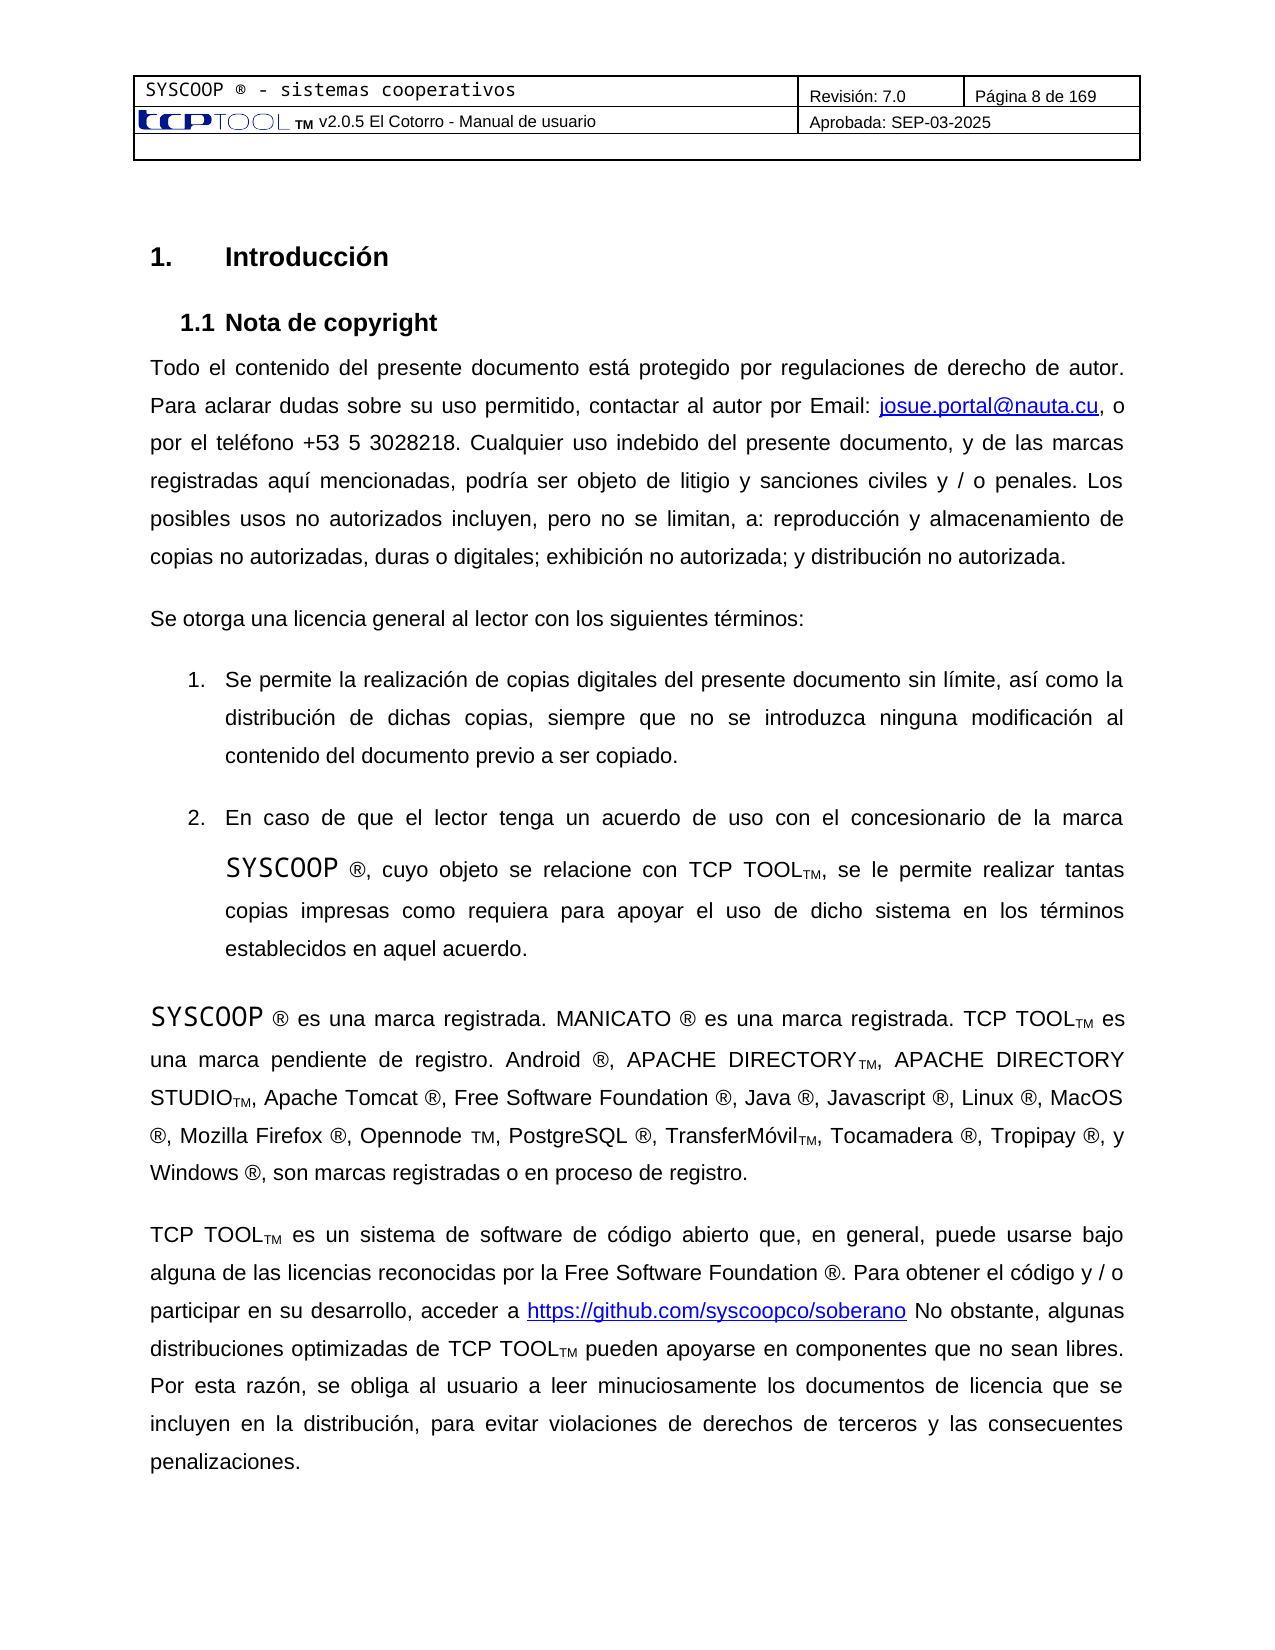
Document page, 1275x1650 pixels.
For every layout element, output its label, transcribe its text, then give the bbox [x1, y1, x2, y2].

text SYSCOOP ® es una marca registrada. MANICATO ® es una marca registrada. TCP TOOLTM es una marca pendiente de registro. Android ®, APACHE DIRECTORYTM, APACHE DIRECTORY STUDIOTM, Apache Tomcat ®, Free Software Foundation ®, Java ®, Javascript ®, Linux ®, MacOS ®, Mozilla Firefox ®, Opennode TM, PostgreSQL ®, TransferMóvilTM, Tocamadera ®, Tropipay ®, y Windows ®, son marcas registradas o en proceso de registro. [150, 997, 1125, 1186]
list En caso de que el lector tenga un acuerdo de uso con el concesionario de la marca SYSCOOP ®, cuyo objeto se relacione con TCP TOOLTM, se le permite realizar tantas copias impresas como requiera para apoyar el uso de dicho sistema en los términos establecidos en aquel acuerdo. [187, 805, 1125, 961]
picture [138, 110, 290, 130]
text Se otorga una licencia general al lector con los siguientes términos: [150, 606, 1125, 631]
text Todo el contenido del presente documento está protegido por regulaciones de derecho de autor. Para aclarar dudas sobre su uso permitido, contactar al autor por Email: josue.portal@nauta.cu, o por el teléfono +53 5 3028218. Cualquier uso indebido del presente documento, y de las marcas registradas aquí mencionadas, podría ser objeto de litigio y sanciones civiles y / o penales. Los posibles usos no autorizados incluyen, pero no se limitan, a: reproducción y almacenamiento de copias no autorizadas, duras o digitales; exhibición no autorizada; y distribución no autorizada. [150, 355, 1125, 569]
subtitle Nota de copyright [180, 308, 1125, 337]
text TCP TOOLTM es un sistema de software de código abierto que, en general, puede usarse bajo alguna de las licencias reconocidas por la Free Software Foundation ®. Para obtener el código y / o participar en su desarrollo, acceder a https://github.com/syscoopco/soberano No obstante, algunas distribuciones optimizadas de TCP TOOLTM pueden apoyarse en componentes que no sean libres. Por esta razón, se obliga al usuario a leer minuciosamente los documentos de licencia que se incluyen en la distribución, para evitar violaciones de derechos de terceros y las consecuentes penalizaciones. [150, 1222, 1125, 1474]
list Se permite la realización de copias digitales del presente documento sin límite, así como la distribución de dichas copias, siempre que no se introduzca ninguna modificación al contenido del documento previo a ser copiado. [187, 667, 1125, 768]
subtitle Introducción [150, 241, 1125, 272]
